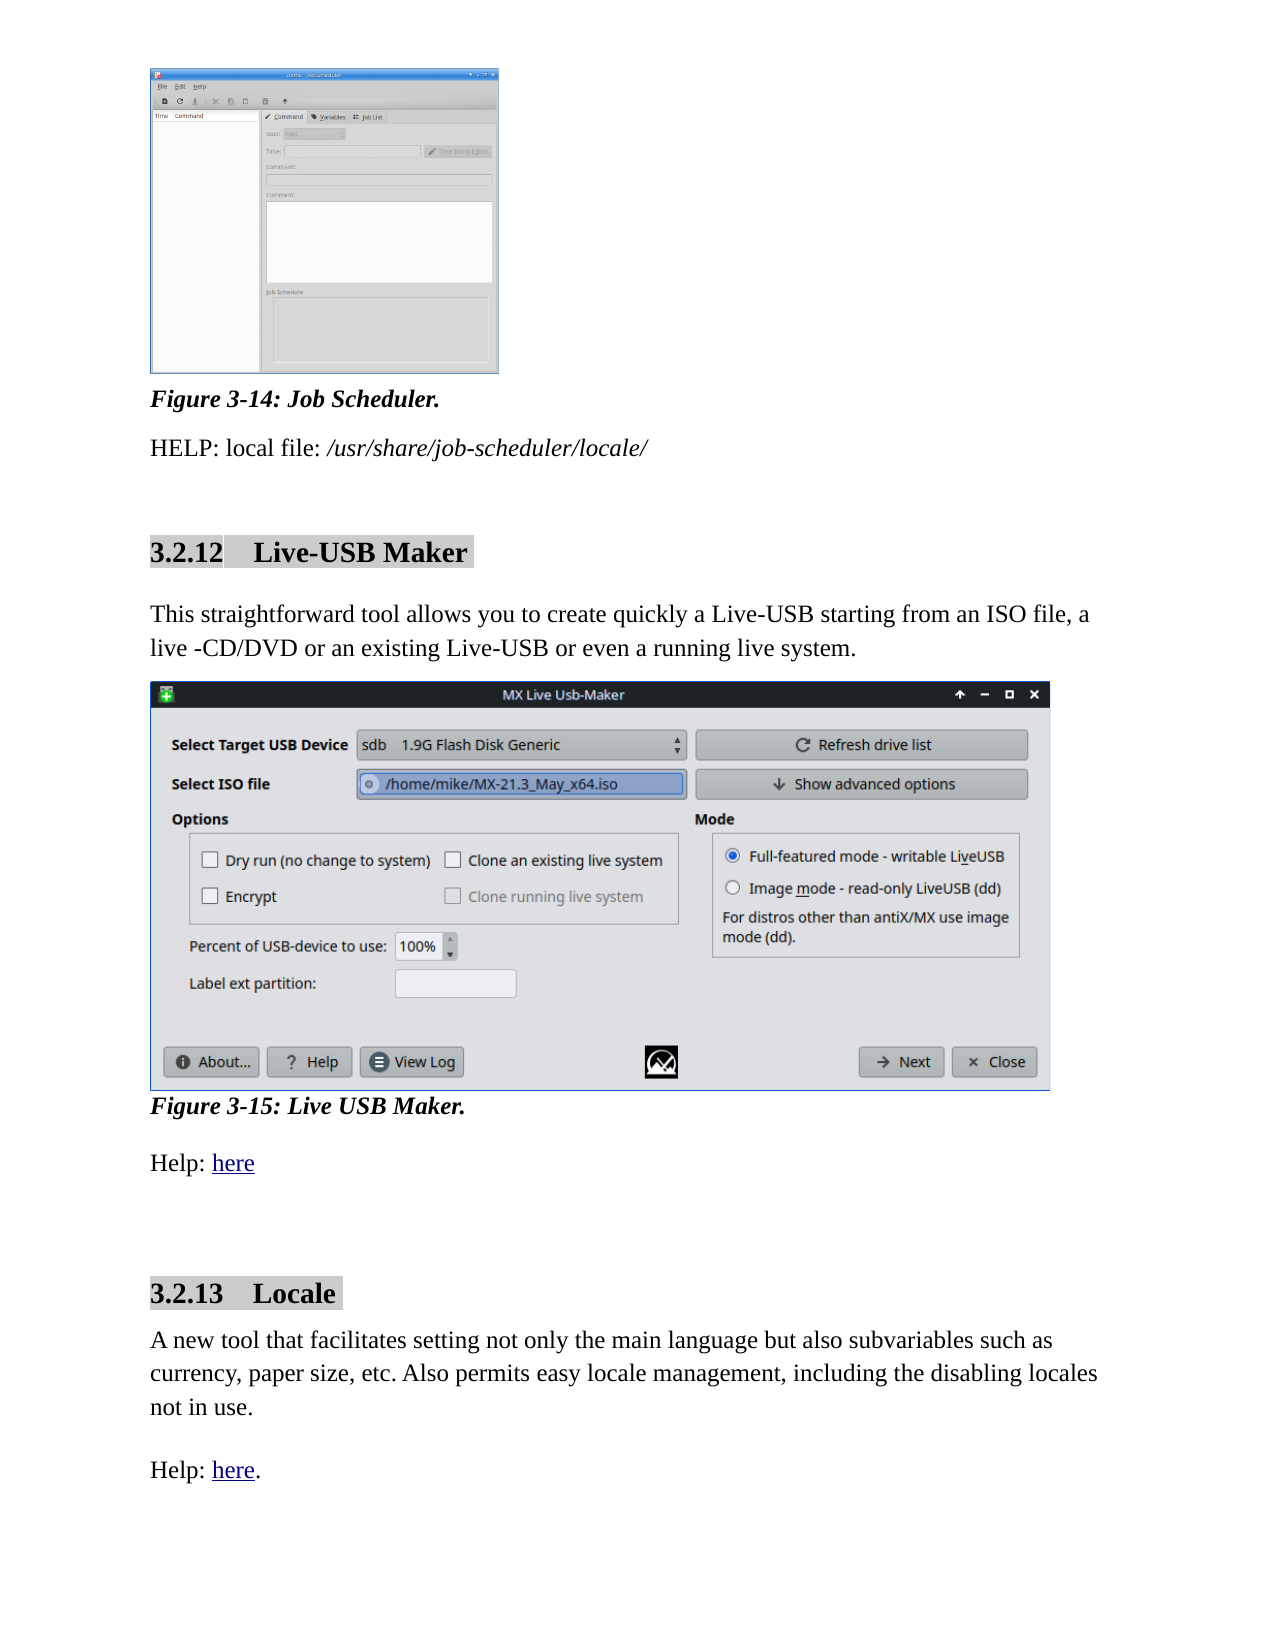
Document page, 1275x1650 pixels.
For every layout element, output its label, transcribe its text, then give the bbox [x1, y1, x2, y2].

text A new tool that facilitates setting not only the main language but also subvariables such as currency, paper size, etc. Also permits easy locale management, including the disabling locales not in use. [150, 1326, 1125, 1420]
text This straightforward tool allows you to create quickly a Live-USB starting from an ISO file, a live -CD/DVD or an existing Live-USB or even a running live system. [150, 599, 1125, 661]
picture [150, 68, 499, 374]
text HELP: local file: /usr/share/job-scheduler/locale/ [150, 433, 1125, 461]
picture [150, 681, 1050, 1091]
text Help: here. [150, 1455, 1125, 1483]
text Figure 3-14: Job Scheduler. [150, 384, 1125, 413]
text Help: here [150, 1148, 1125, 1176]
text Figure 3-15: Live USB Maker. [150, 694, 1125, 1119]
subtitle 3.2.13 Locale [343, 1276, 1125, 1310]
subtitle 3.2.12 Live-USB Maker [150, 534, 1125, 568]
